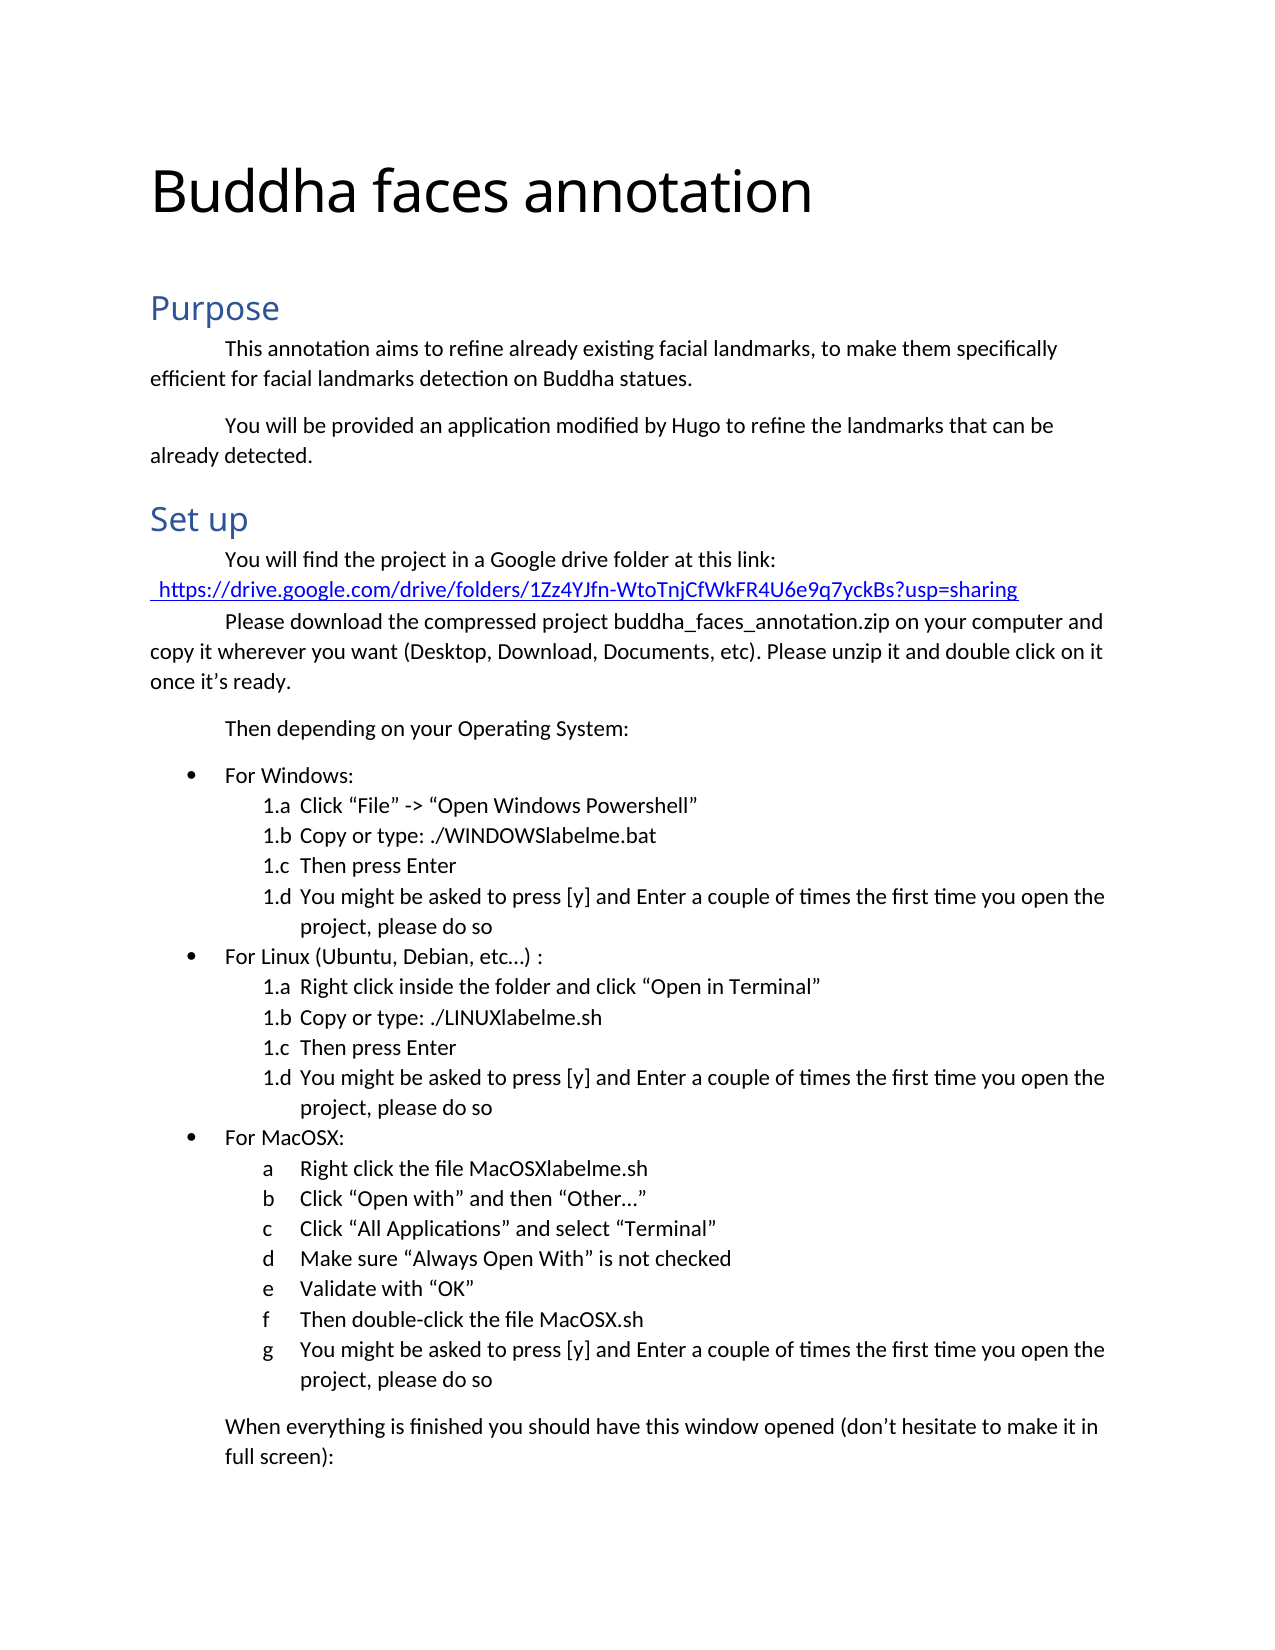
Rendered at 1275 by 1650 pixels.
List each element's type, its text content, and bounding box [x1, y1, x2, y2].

list Right click the file MacOSXlabelme.sh [262, 1154, 1125, 1182]
list You might be asked to press [y] and Enter a couple of times the first time you open the project, please do so [262, 882, 1125, 940]
subtitle Set up [150, 496, 1125, 542]
list Click “File” -> “Open Windows Powershell” [262, 791, 1125, 819]
list Make sure “Always Open With” is not checked [262, 1244, 1125, 1272]
text When everything is finished you should have this window opened (don’t hesitate to make it in full screen): [225, 1412, 1125, 1470]
list Validate with “OK” [262, 1274, 1125, 1303]
text This annotation aims to refine already existing facial landmarks, to make them specifically efficient for facial landmarks detection on Buddha statues. [150, 334, 1125, 392]
list You might be asked to press [y] and Enter a couple of times the first time you open the project, please do so [262, 1335, 1125, 1393]
list For Windows: [187, 761, 1125, 789]
list Click “All Applications” and select “Terminal” [262, 1214, 1125, 1242]
text Then depending on your Operating System: [150, 714, 1125, 742]
list Right click inside the folder and click “Open in Terminal” [262, 972, 1125, 1001]
list Then press Enter [262, 852, 1125, 880]
list Then press Enter [262, 1033, 1125, 1061]
subtitle Purpose [150, 285, 1125, 330]
text You will be provided an application modified by Hugo to refine the landmarks that can be already detected. [150, 411, 1125, 469]
text Please download the compressed project buddha_faces_annotation.zip on your computer and copy it wherever you want (Desktop, Download, Documents, etc). Please unzip it and double click on it once it’s ready. [150, 607, 1125, 695]
subtitle https://drive.google.com/drive/folders/1Zz4YJfn-WtoTnjCfWkFR4U6e9q7yckBs?usp=sharing [150, 575, 1125, 603]
list For Linux (Ubuntu, Debian, etc…) : [187, 942, 1125, 970]
list You might be asked to press [y] and Enter a couple of times the first time you open the project, please do so [262, 1063, 1125, 1121]
list Click “Open with” and then “Other…” [262, 1184, 1125, 1212]
title Buddha faces annotation [150, 150, 1125, 229]
text You will find the project in a Google drive folder at this link: [150, 545, 1125, 573]
list Copy or type: ./WINDOWSlabelme.bat [262, 821, 1125, 849]
list For MacOSX: [187, 1123, 1125, 1152]
list Copy or type: ./LINUXlabelme.sh [262, 1003, 1125, 1031]
list Then double-click the file MacOSX.sh [262, 1305, 1125, 1333]
